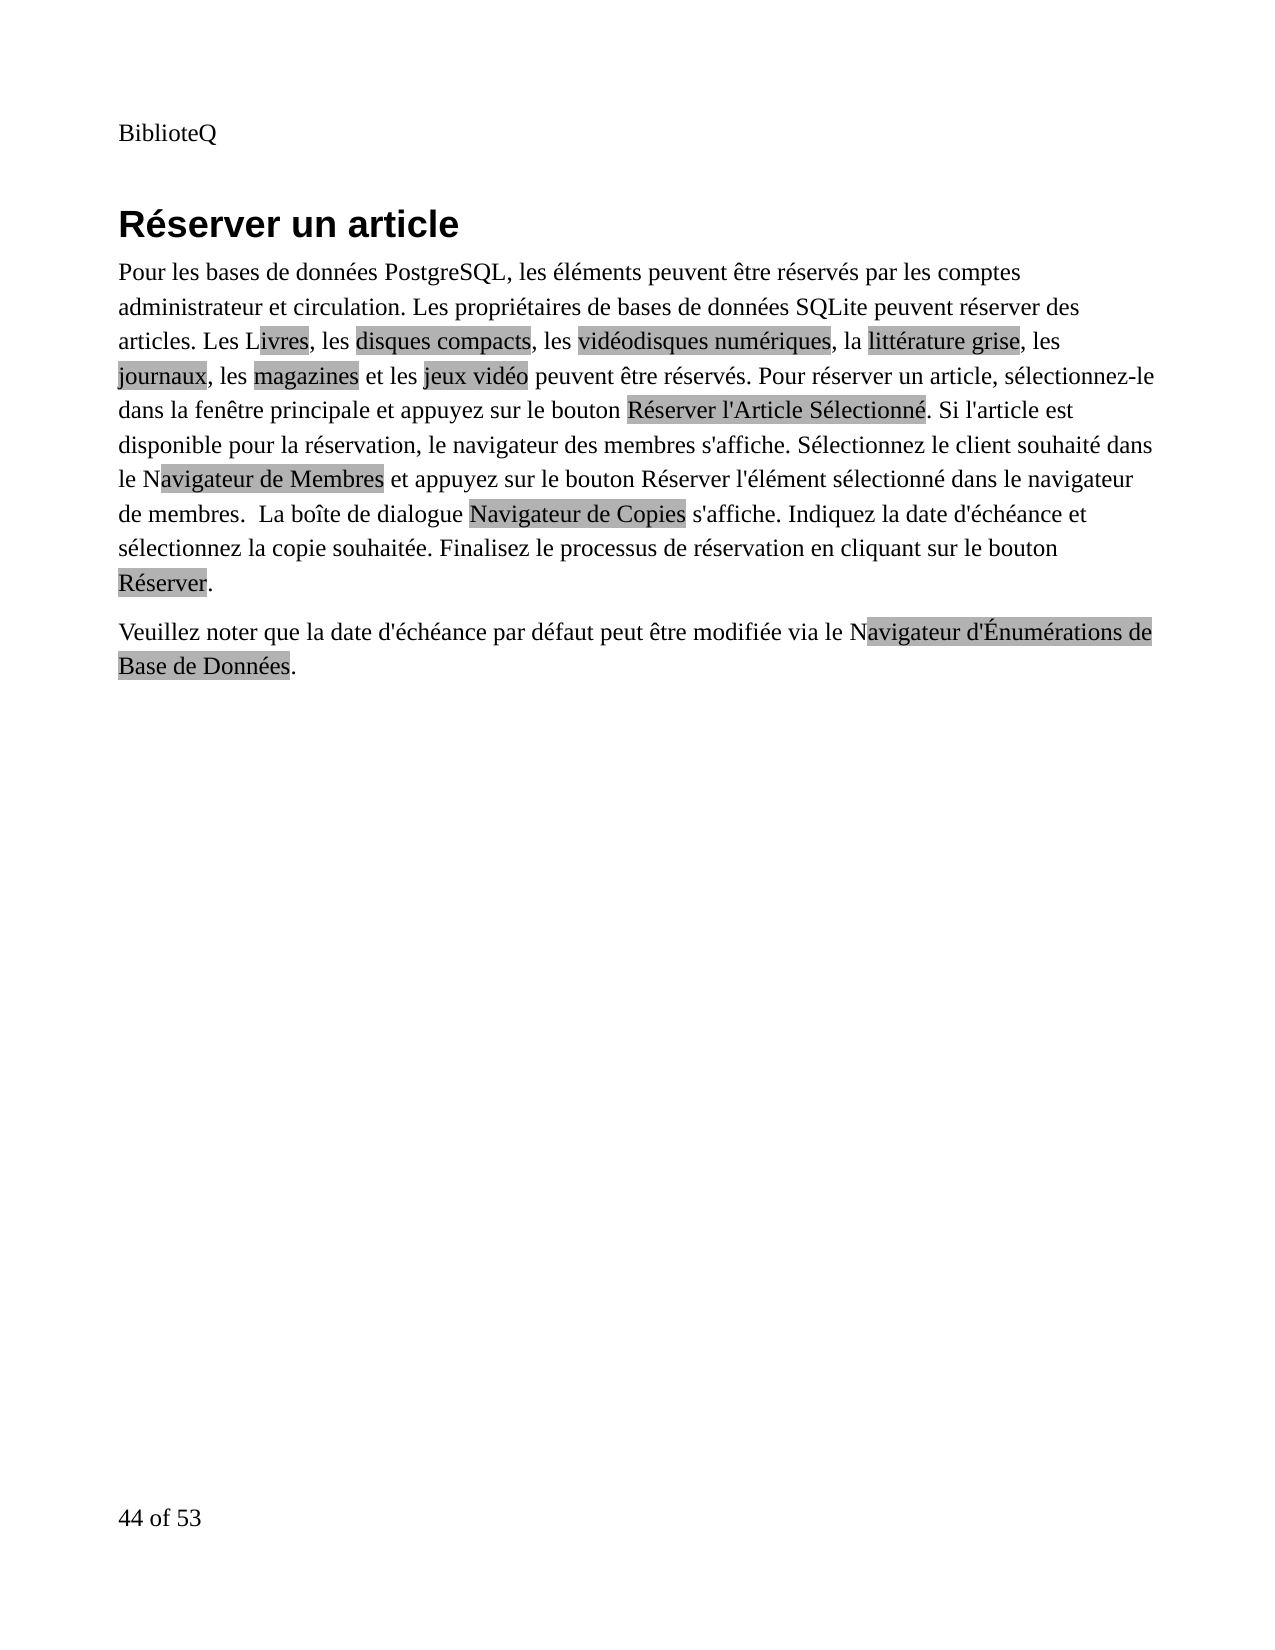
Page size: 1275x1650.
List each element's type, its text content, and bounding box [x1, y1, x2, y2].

text Veuillez noter que la date d'échéance par défaut peut être modifiée via le Navigateur d'Énumérations de Base de Données. [118, 617, 1157, 680]
text Pour les bases de données PostgreSQL, les éléments peuvent être réservés par les comptes administrateur et circulation. Les propriétaires de bases de données SQLite peuvent réserver des articles. Les Livres, les disques compacts, les vidéodisques numériques, la littérature grise, les journaux, les magazines et les jeux vidéo peuvent être réservés. Pour réserver un article, sélectionnez-le dans la fenêtre principale et appuyez sur le bouton Réserver l'Article Sélectionné. Si l'article est disponible pour la réservation, le navigateur des membres s'affiche. Sélectionnez le client souhaité dans le Navigateur de Membres et appuyez sur le bouton Réserver l'élément sélectionné dans le navigateur de membres. La boîte de dialogue Navigateur de Copies s'affiche. Indiquez la date d'échéance et sélectionnez la copie souhaitée. Finalisez le processus de réservation en cliquant sur le bouton Réserver. [118, 257, 1157, 597]
subtitle Réserver un article [118, 201, 1157, 245]
